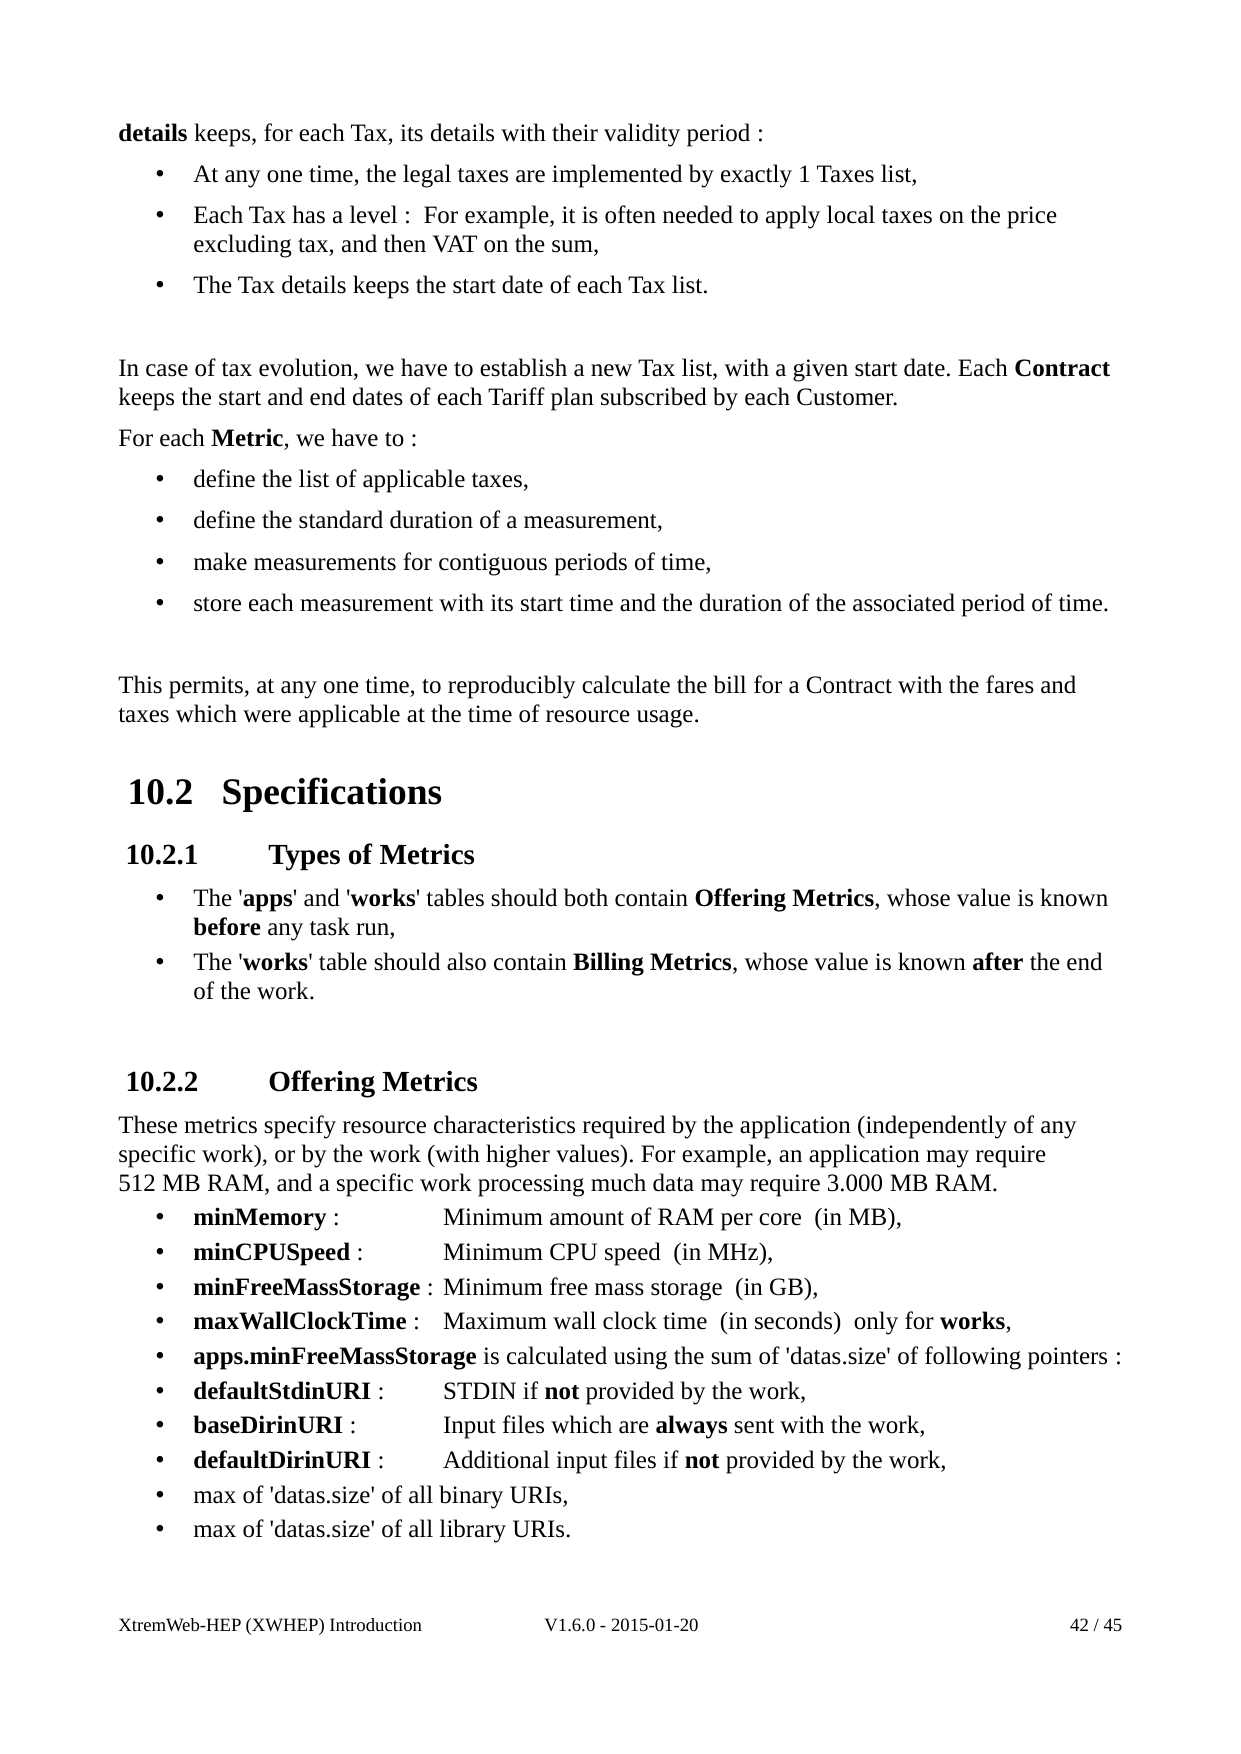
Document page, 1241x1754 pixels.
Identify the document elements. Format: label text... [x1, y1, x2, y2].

list apps.minFreeMassStorage is calculated using the sum of 'datas.size' of following pointers : [156, 1341, 1122, 1370]
text This permits, at any one time, to reproducibly calculate the bill for a Contract with the fares and taxes which were applicable at the time of resource usage. [118, 671, 1122, 728]
list define the standard duration of a measurement, [156, 506, 1122, 534]
list minFreeMassStorage : Minimum free mass storage (in GB), [156, 1272, 1122, 1301]
subtitle Offering Metrics [118, 1064, 1122, 1098]
list The Tax details keeps the start date of each Tax list. [156, 271, 1122, 299]
list baseDirinURI : Input files which are always sent with the work, [156, 1411, 1122, 1439]
text details keeps, for each Tax, its details with their validity period : [118, 118, 1122, 147]
text These metrics specify resource characteristics required by the application (independently of any specific work), or by the work (with higher values). For example, an application may require 512 MB RAM, and a specific work processing much data may require 3.000 MB RAM. [118, 1110, 1122, 1196]
list store each measurement with its start time and the duration of the associated period of time. [156, 588, 1122, 617]
list The 'works' table should also contain Billing Metrics, whose value is known after the end of the work. [156, 947, 1122, 1004]
list minCPUSpeed : Minimum CPU speed (in MHz), [156, 1237, 1122, 1266]
list At any one time, the legal taxes are implemented by exactly 1 Taxes list, [156, 159, 1122, 188]
subtitle Specifications [118, 769, 1122, 812]
list define the list of applicable taxes, [156, 464, 1122, 493]
text In case of tax evolution, we have to establish a new Tax list, with a given start date. Each Contract keeps the start and end dates of each Tariff plan subscribed by each Customer. [118, 353, 1122, 411]
list minMemory : Minimum amount of RAM per core (in MB), [156, 1202, 1122, 1231]
list max of 'datas.size' of all binary URIs, [156, 1480, 1122, 1509]
subtitle Types of Metrics [118, 837, 1122, 871]
text For each Metric, we have to : [118, 423, 1122, 452]
list maxWallClockTime : Maximum wall clock time (in seconds) only for works, [156, 1306, 1122, 1335]
list The 'apps' and 'works' tables should both contain Offering Metrics, whose value is known before any task run, [156, 883, 1122, 941]
list make measurements for contiguous periods of time, [156, 547, 1122, 576]
list Each Tax has a level : For example, it is often needed to apply local taxes on the price excluding tax, and then VAT on the sum, [156, 201, 1122, 258]
list defaultStdinURI : STDIN if not provided by the work, [156, 1376, 1122, 1404]
list defaultDirinURI : Additional input files if not provided by the work, [156, 1445, 1122, 1474]
list max of 'datas.size' of all library URIs. [156, 1514, 1122, 1543]
